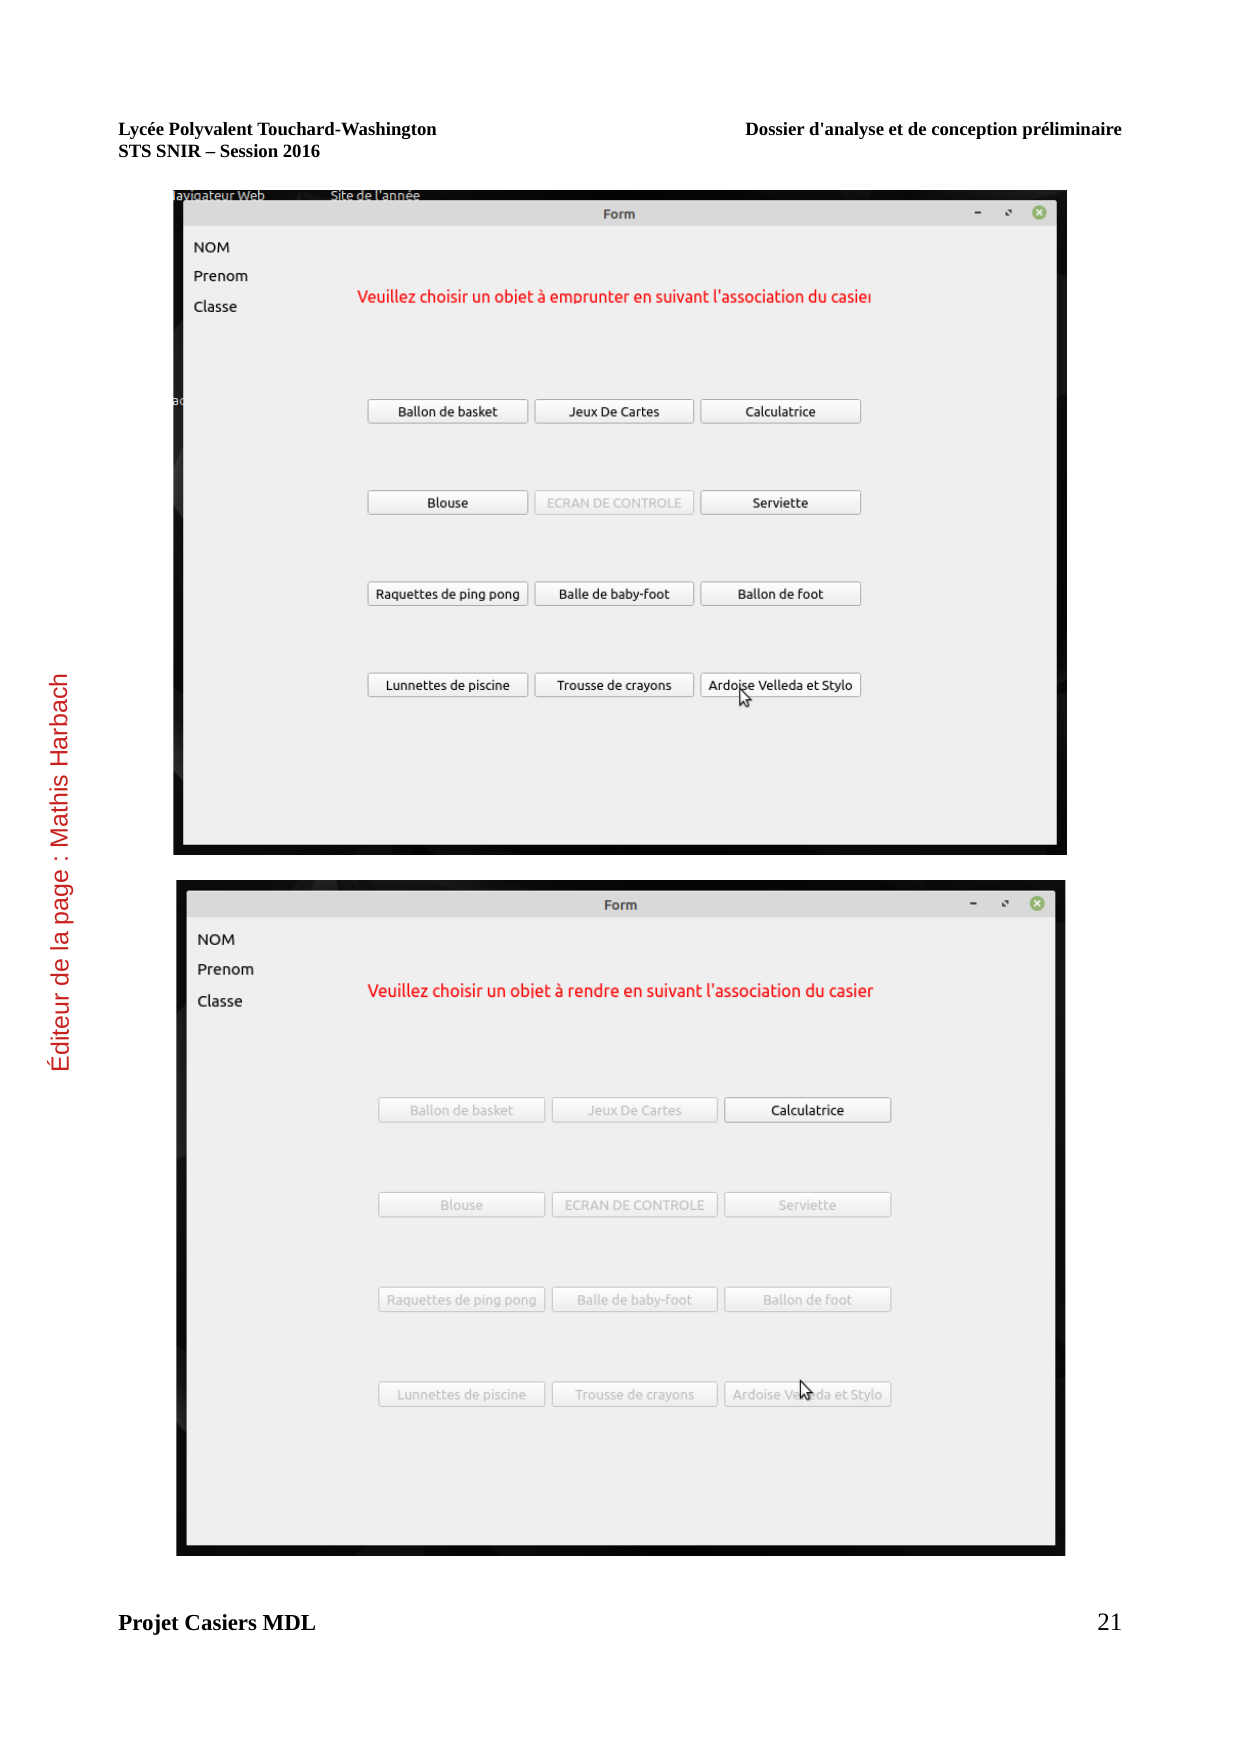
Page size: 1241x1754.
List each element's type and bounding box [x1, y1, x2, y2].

picture [173, 190, 1067, 855]
picture [176, 880, 1066, 1556]
